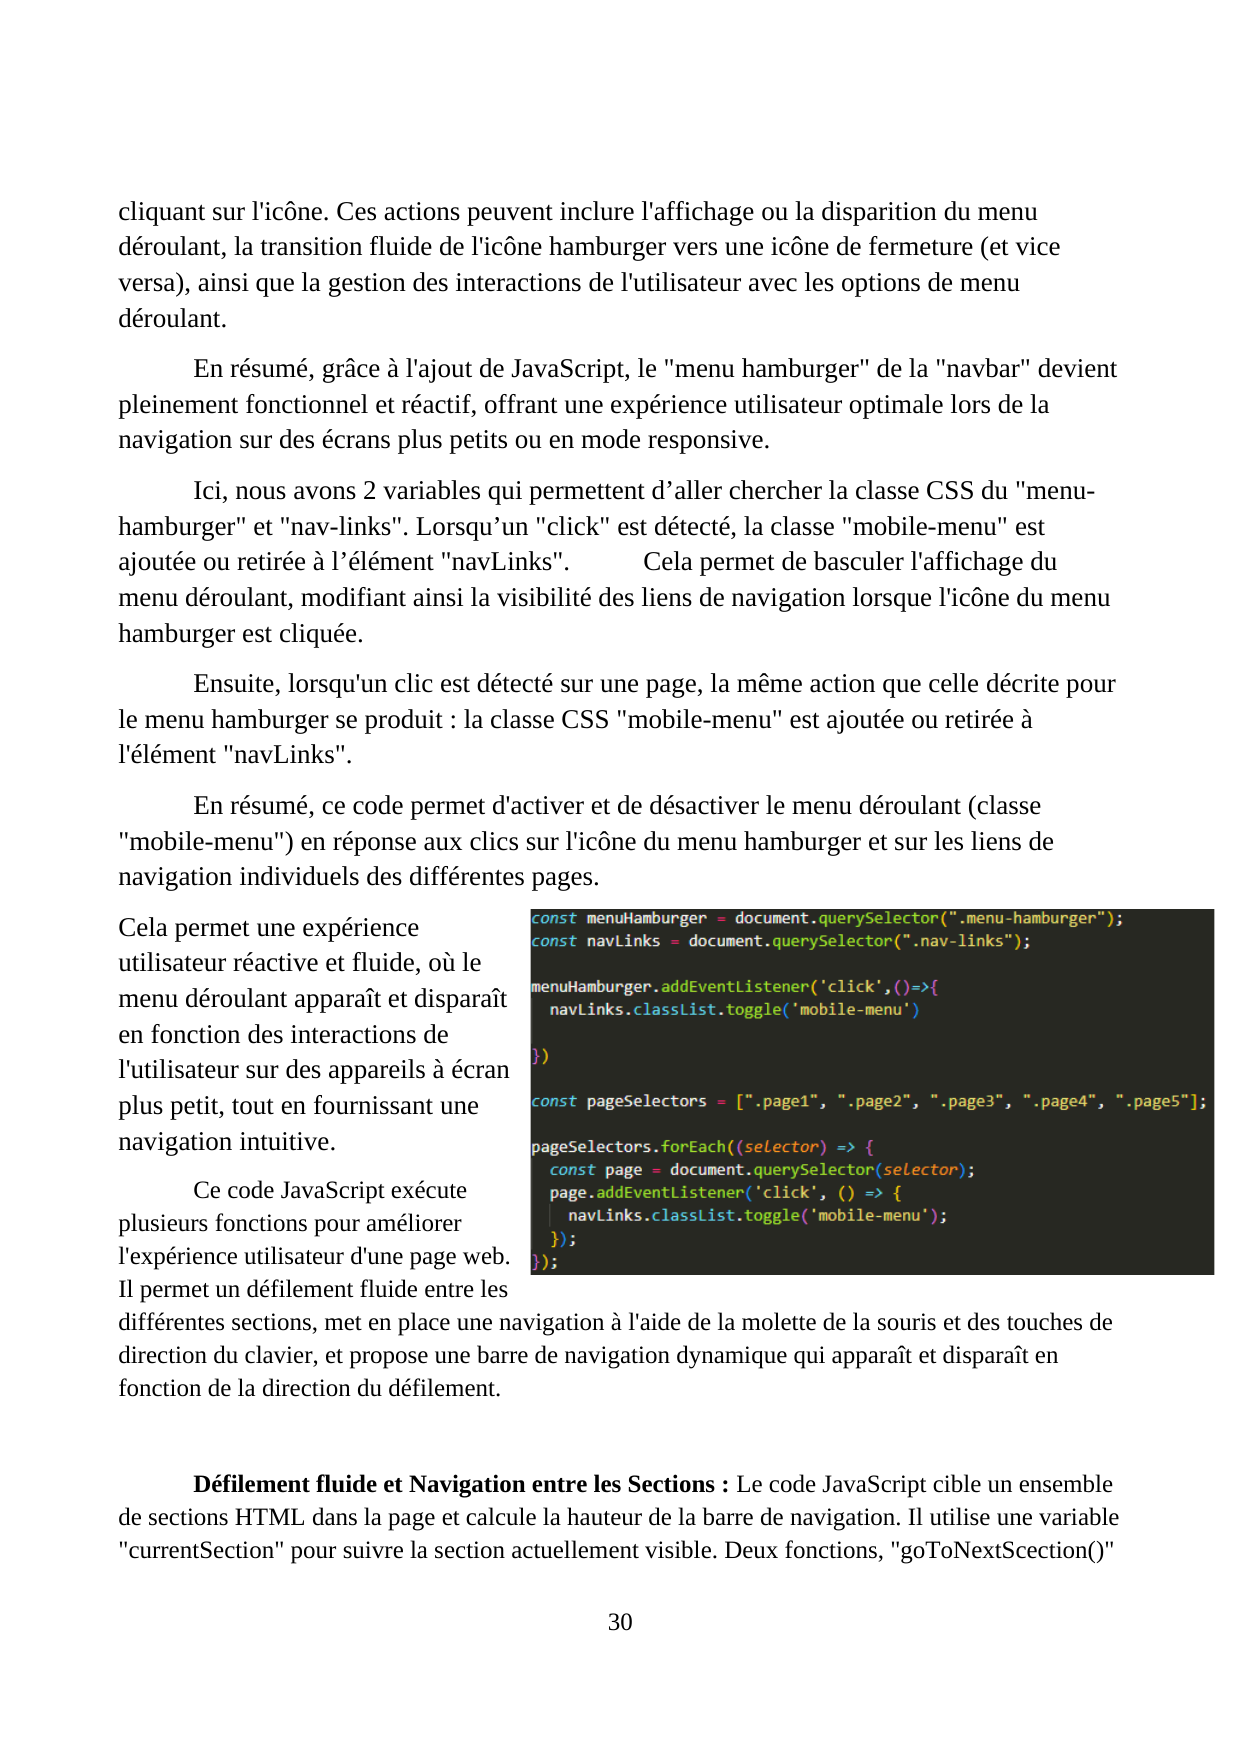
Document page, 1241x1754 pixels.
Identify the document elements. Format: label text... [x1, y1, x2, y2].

text En résumé, grâce à l'ajout de JavaScript, le "menu hamburger" de la "navbar" devient pleinement fonctionnel et réactif, offrant une expérience utilisateur optimale lors de la navigation sur des écrans plus petits ou en mode responsive. [118, 352, 1122, 455]
text Ici, nous avons 2 variables qui permettent d’aller chercher la classe CSS du "menu-hamburger" et "nav-links". Lorsqu’un "click" est détecté, la classe "mobile-menu" est ajoutée ou retirée à l’élément "navLinks". Cela permet de basculer l'affichage du menu déroulant, modifiant ainsi la visibilité des liens de navigation lorsque l'icône du menu hamburger est cliquée. [118, 474, 1122, 648]
text Défilement fluide et Navigation entre les Sections : Le code JavaScript cible un ensemble de sections HTML dans la page et calcule la hauteur de la barre de navigation. Il utilise une variable "currentSection" pour suivre la section actuellement visible. Deux fonctions, "goToNextScection()" [118, 1469, 1122, 1563]
text Ensuite, lorsqu'un clic est détecté sur une page, la même action que celle décrite pour le menu hamburger se produit : la classe CSS "mobile-menu" est ajoutée ou retirée à l'élément "navLinks". [118, 667, 1122, 770]
picture [530, 909, 1215, 1275]
text cliquant sur l'icône. Ces actions peuvent inclure l'affichage ou la disparition du menu déroulant, la transition fluide de l'icône hamburger vers une icône de fermeture (et vice versa), ainsi que la gestion des interactions de l'utilisateur avec les options de menu déroulant. [118, 195, 1122, 333]
text Ce code JavaScript exécute plusieurs fonctions pour améliorer l'expérience utilisateur d'une page web. Il permet un défilement fluide entre les différentes sections, met en place une navigation à l'aide de la molette de la souris et des touches de direction du clavier, et propose une barre de navigation dynamique qui apparaît et disparaît en fonction de la direction du défilement. [118, 1175, 1122, 1402]
text Cela permet une expérience utilisateur réactive et fluide, où le menu déroulant apparaît et disparaît en fonction des interactions de l'utilisateur sur des appareils à écran plus petit, tout en fournissant une navigation intuitive. [118, 911, 530, 1156]
text En résumé, ce code permet d'activer et de désactiver le menu déroulant (classe "mobile-menu") en réponse aux clics sur l'icône du menu hamburger et sur les liens de navigation individuels des différentes pages. [118, 789, 1122, 892]
